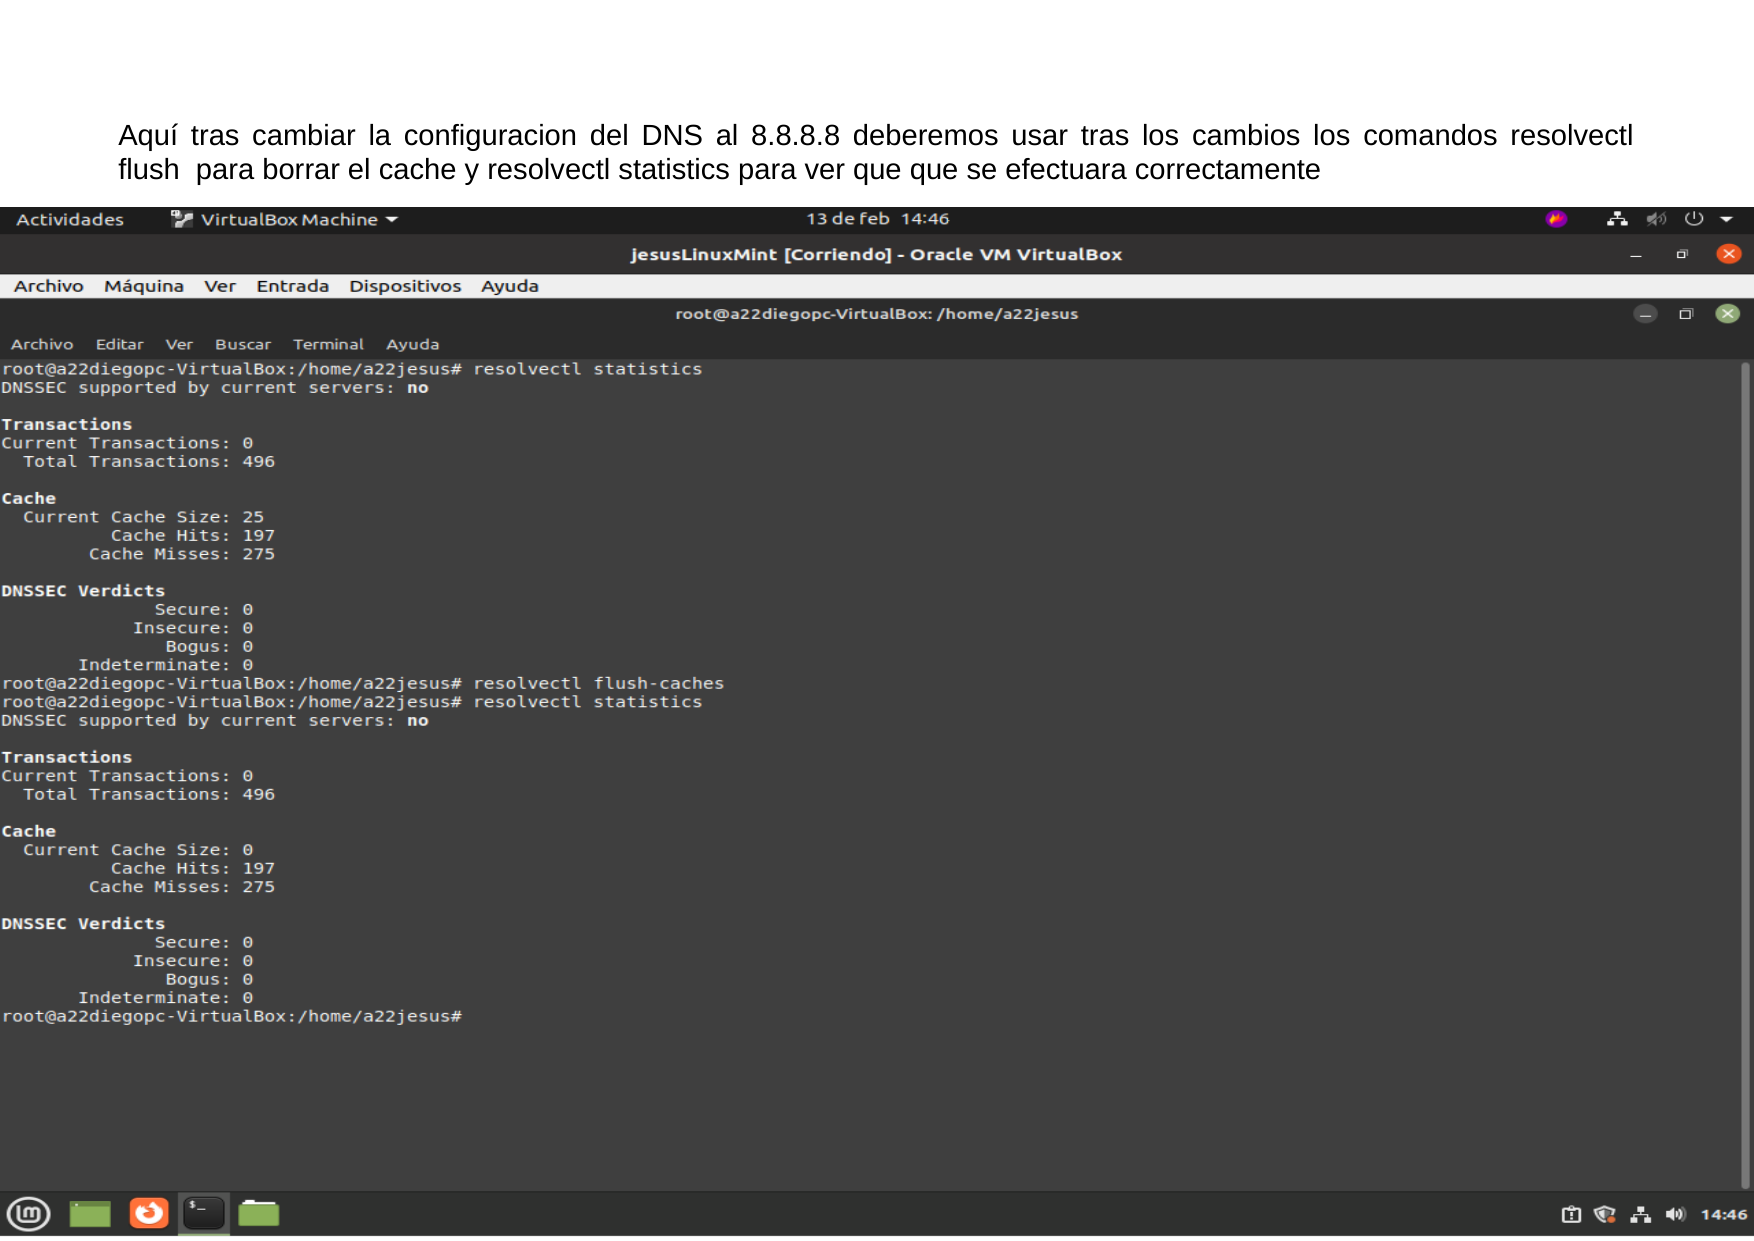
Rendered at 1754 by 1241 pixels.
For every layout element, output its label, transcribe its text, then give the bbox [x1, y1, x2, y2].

text Aquí tras cambiar la configuracion del DNS al 8.8.8.8 deberemos usar tras los cambios los comandos resolvectl flush para borrar el cache y resolvectl statistics para ver que que se efectuara correctamente [118, 118, 1636, 185]
picture [0, 207, 1754, 1237]
